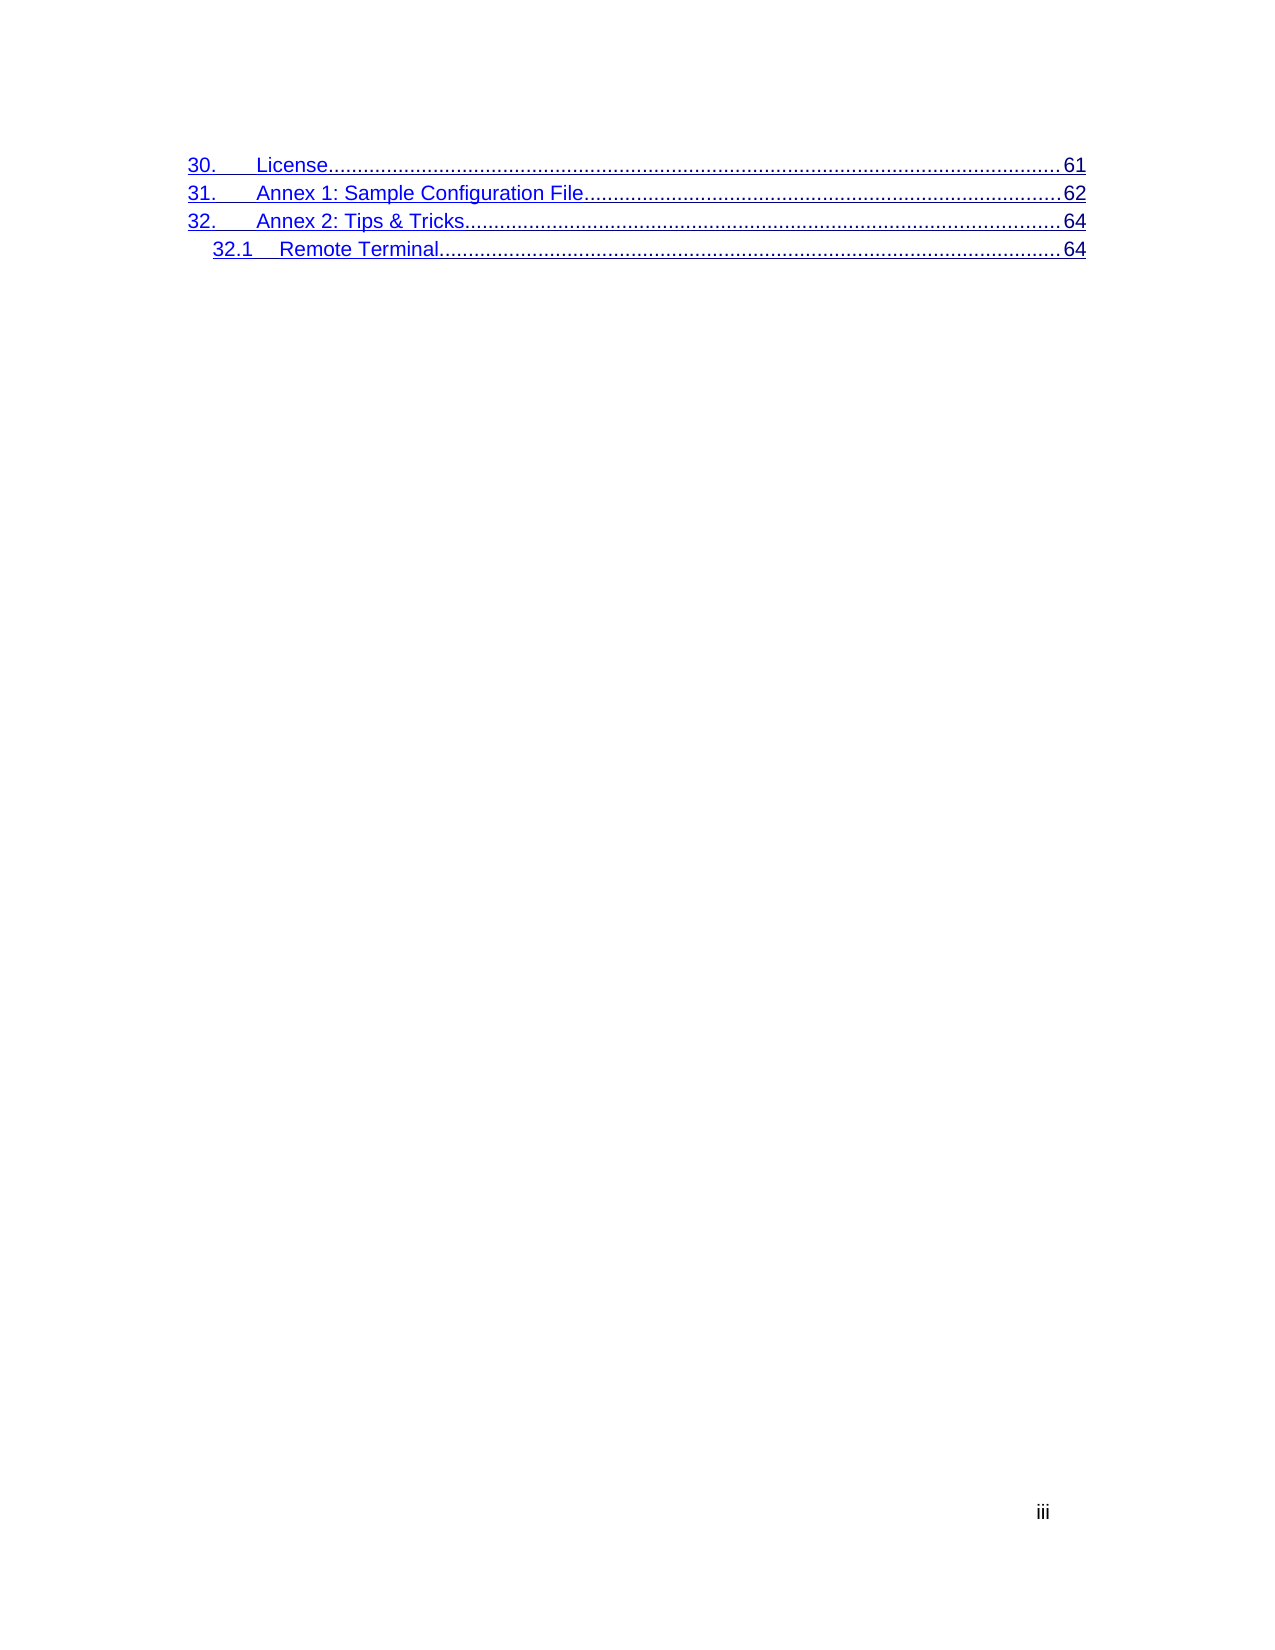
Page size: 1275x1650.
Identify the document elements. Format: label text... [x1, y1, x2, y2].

text 30. License 61 [187, 150, 1087, 178]
text 32.1 Remote Terminal 64 [212, 234, 1087, 262]
text 32. Annex 2: Tips & Tricks 64 [187, 206, 1087, 234]
text 31. Annex 1: Sample Configuration File 62 [187, 178, 1087, 206]
